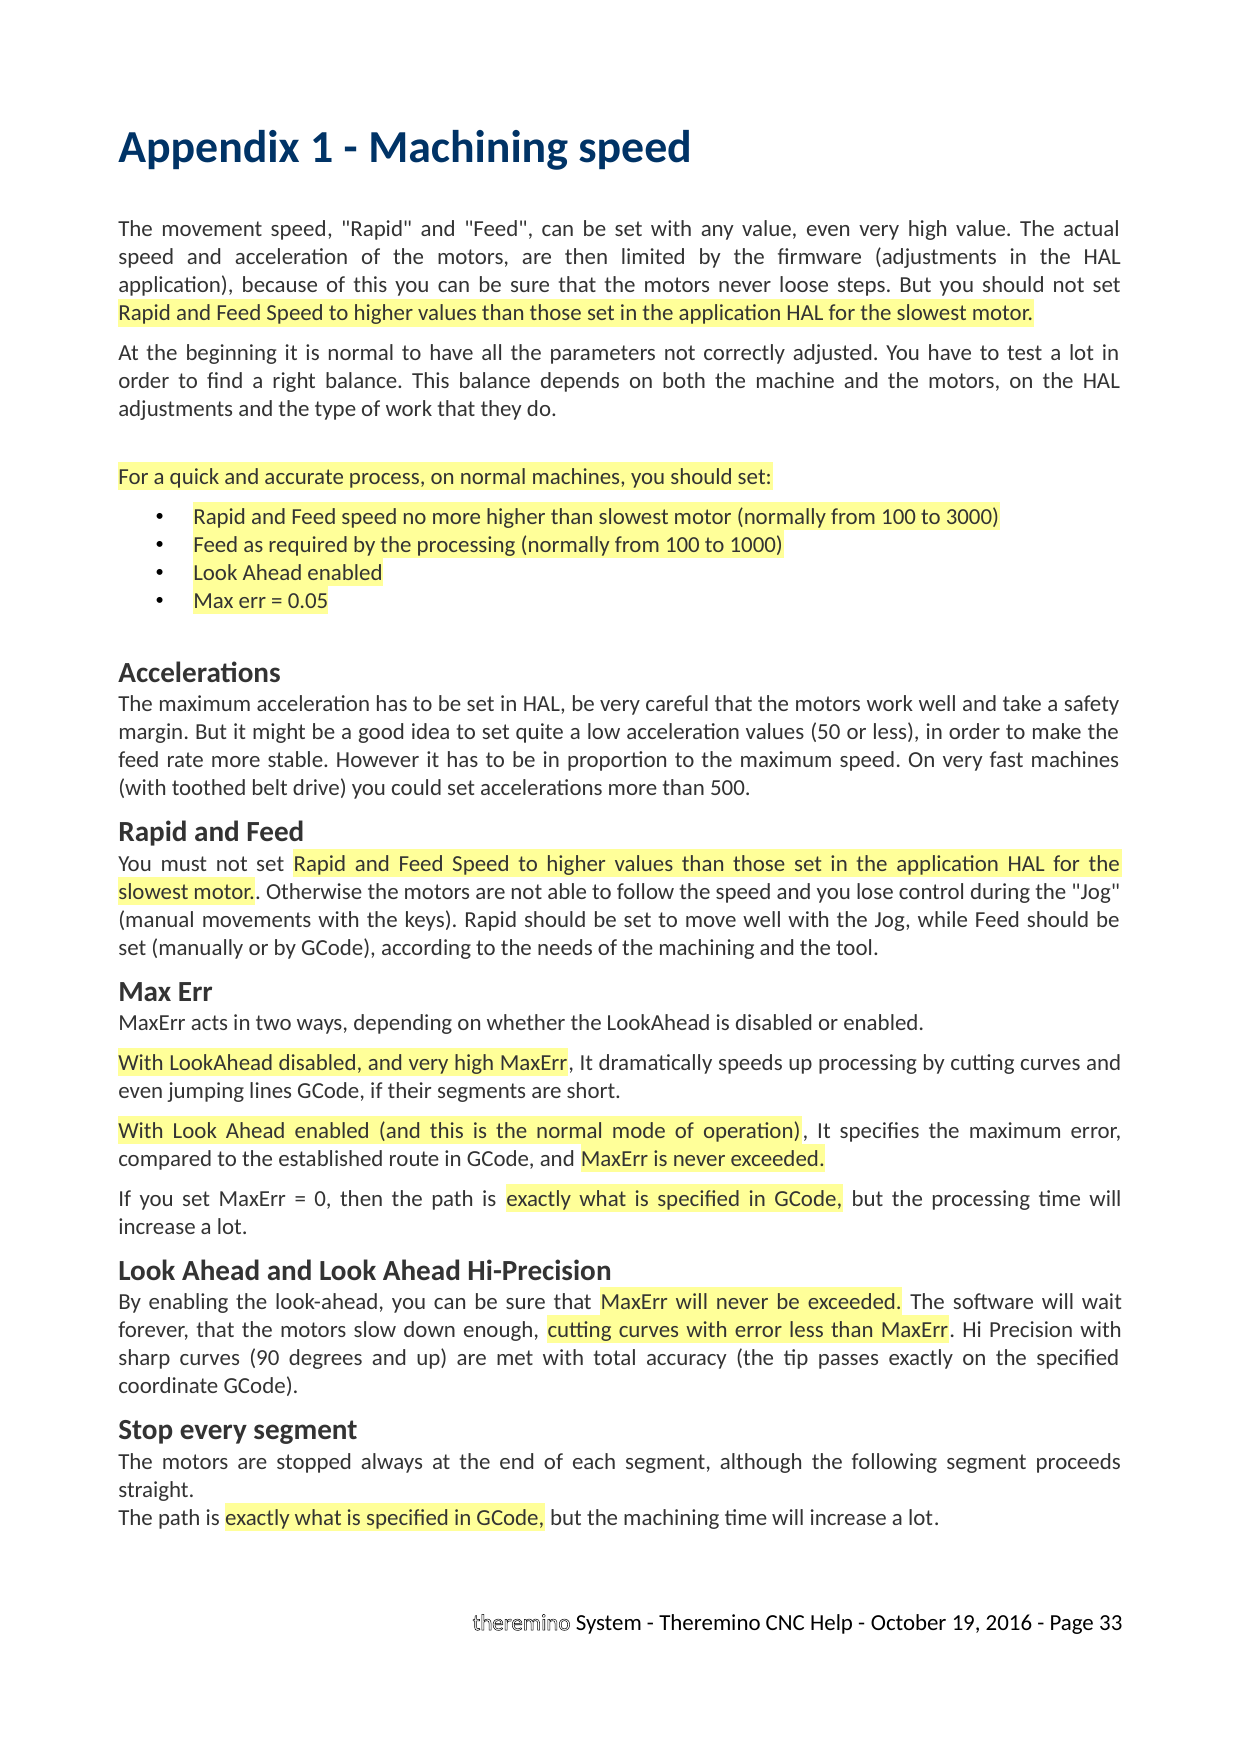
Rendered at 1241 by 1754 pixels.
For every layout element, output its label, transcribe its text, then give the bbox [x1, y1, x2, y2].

text Look Ahead and Look Ahead Hi-Precision By enabling the look-ahead, you can be sure that MaxErr will never be exceeded. The software will wait forever, that the motors slow down enough, cutting curves with error less than MaxErr. Hi Precision with sharp curves (90 degrees and up) are met with total accuracy (the tip passes exactly on the specified coordinate GCode). [118, 1252, 1122, 1399]
text For a quick and accurate process, on normal machines, you should set: [118, 462, 1122, 490]
text At the beginning it is normal to have all the parameters not correctly adjusted. You have to test a lot in order to find a right balance. This balance depends on both the machine and the motors, on the HAL adjustments and the type of work that they do. [118, 338, 1122, 450]
text Max Err MaxErr acts in two ways, depending on whether the LookAhead is disabled or enabled. [118, 973, 1122, 1036]
list Feed as required by the processing (normally from 100 to 1000) [156, 530, 1122, 558]
text Accelerations The maximum acceleration has to be set in HAL, be very careful that the motors work well and take a safety margin. But it might be a good idea to set quite a low acceleration values (50 or less), in order to make the feed rate more stable. However it has to be in proportion to the maximum speed. On very fast machines (with toothed belt drive) you could set accelerations more than 500. [118, 654, 1122, 802]
list Max err = 0.05 [156, 586, 1122, 614]
text With Look Ahead enabled (and this is the normal mode of operation), It specifies the maximum error, compared to the established route in GCode, and MaxErr is never exceeded. [118, 1116, 1122, 1172]
list Rapid and Feed speed no more higher than slowest motor (normally from 100 to 3000) [156, 502, 1122, 530]
text The movement speed, "Rapid" and "Feed", can be set with any value, even very high value. The actual speed and acceleration of the motors, are then limited by the firmware (adjustments in the HAL application), because of this you can be sure that the motors never loose steps. But you should not set Rapid and Feed Speed to higher values than those set in the application HAL for the slowest motor. [118, 186, 1122, 327]
text If you set MaxErr = 0, then the path is exactly what is specified in GCode, but the processing time will increase a lot. [118, 1184, 1122, 1240]
text Rapid and Feed You must not set Rapid and Feed Speed to higher values than those set in the application HAL for the slowest motor.. Otherwise the motors are not able to follow the speed and you lose control during the "Jog" (manual movements with the keys). Rapid should be set to move well with the Jog, while Feed should be set (manually or by GCode), according to the needs of the machining and the tool. [118, 813, 1122, 961]
text Stop every segment The motors are stopped always at the end of each segment, although the following segment proceeds straight. The path is exactly what is specified in GCode, but the machining time will increase a lot. [118, 1411, 1122, 1531]
subtitle Appendix 1 - Machining speed [118, 118, 1122, 174]
list Look Ahead enabled [156, 558, 1122, 586]
text With LookAhead disabled, and very high MaxErr, It dramatically speeds up processing by cutting curves and even jumping lines GCode, if their segments are short. [118, 1048, 1122, 1104]
